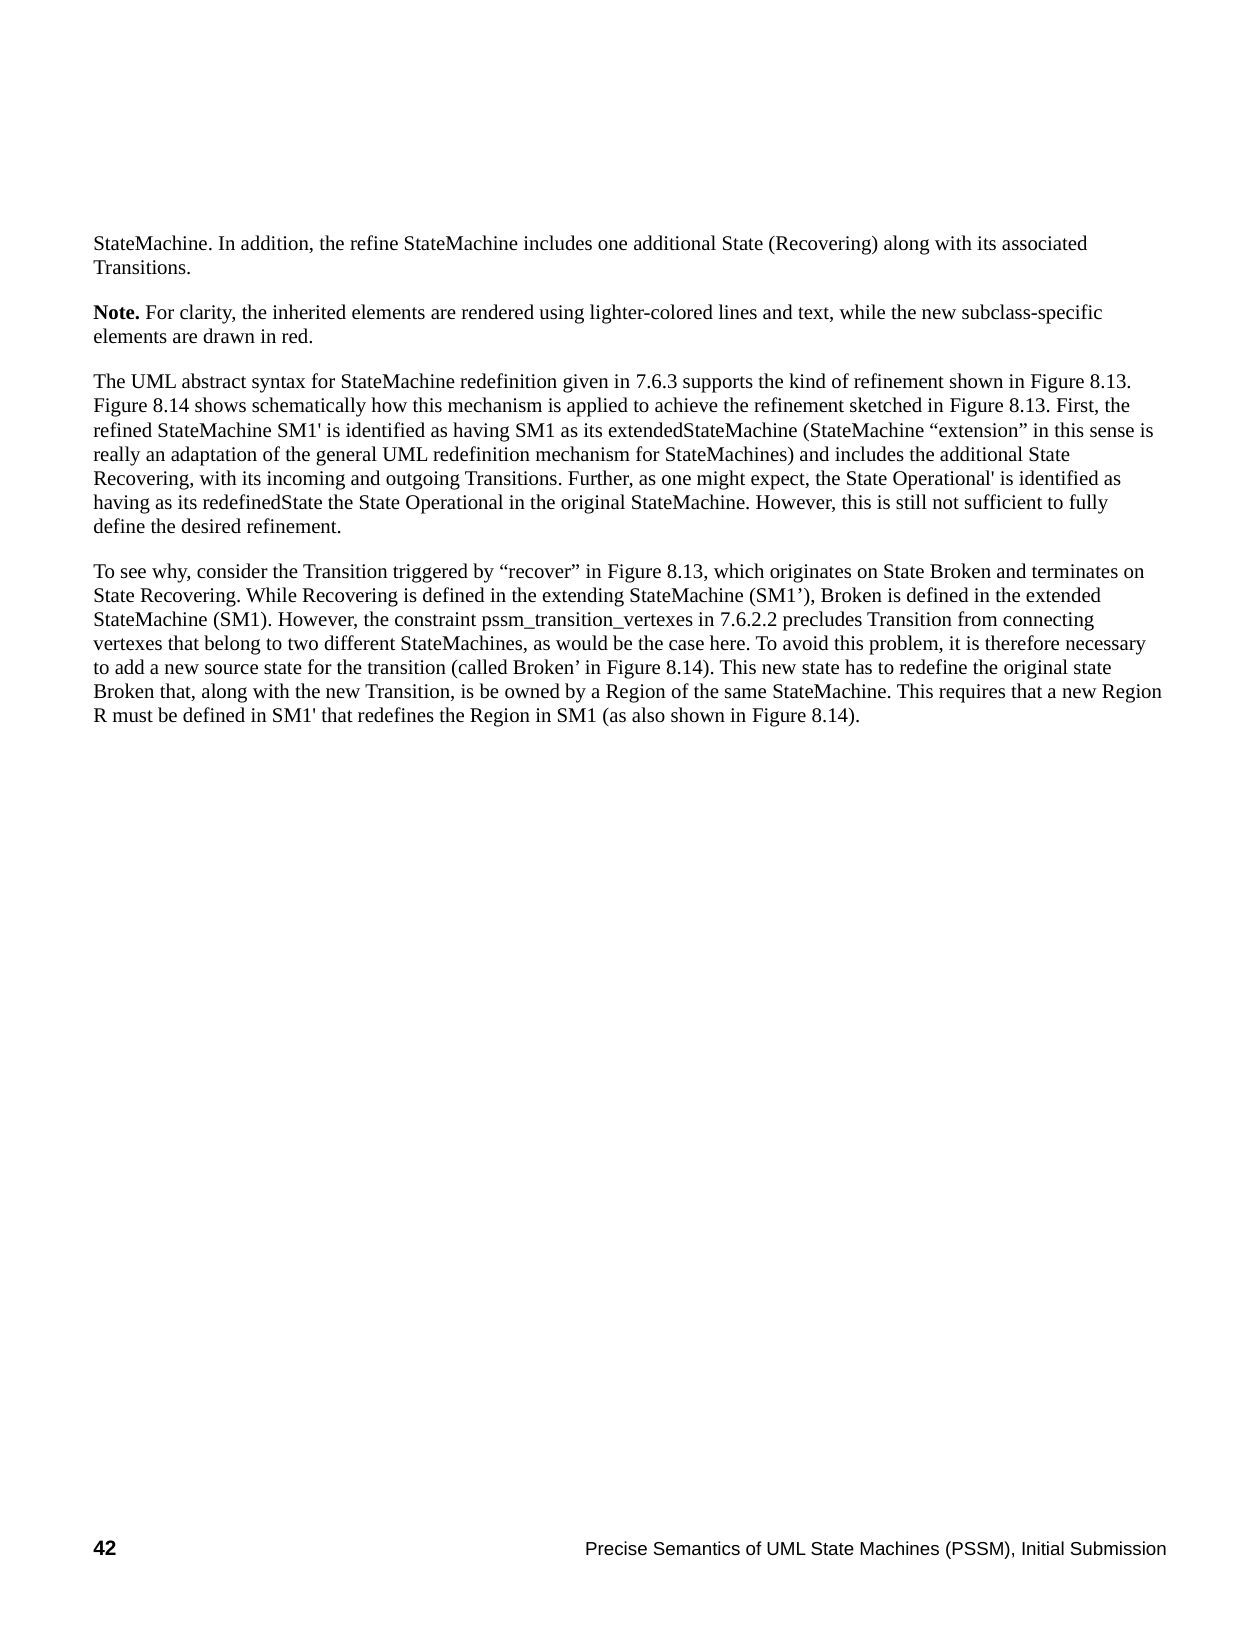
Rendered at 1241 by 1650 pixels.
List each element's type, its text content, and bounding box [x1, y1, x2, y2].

text To see why, consider the Transition triggered by “recover” in Figure 8.13, which originates on State Broken and terminates on State Recovering. While Recovering is defined in the extending StateMachine (SM1’), Broken is defined in the extended StateMachine (SM1). However, the constraint pssm_transition_vertexes in 7.6.2.2 precludes Transition from connecting vertexes that belong to two different StateMachines, as would be the case here. To avoid this problem, it is therefore necessary to add a new source state for the transition (called Broken’ in Figure 8.14). This new state has to redefine the original state Broken that, along with the new Transition, is be owned by a Region of the same StateMachine. This requires that a new Region R must be defined in SM1' that redefines the Region in SM1 (as also shown in Figure 8.14). [93, 559, 1164, 727]
text The UML abstract syntax for StateMachine redefinition given in 7.6.3 supports the kind of refinement shown in Figure 8.13. Figure 8.14 shows schematically how this mechanism is applied to achieve the refinement sketched in Figure 8.13. First, the refined StateMachine SM1' is identified as having SM1 as its extendedStateMachine (StateMachine “extension” in this sense is really an adaptation of the general UML redefinition mechanism for StateMachines) and includes the additional State Recovering, with its incoming and outgoing Transitions. Further, as one might expect, the State Operational' is identified as having as its redefinedState the State Operational in the original StateMachine. However, this is still not sufficient to fully define the desired refinement. [93, 369, 1164, 538]
text Note. For clarity, the inherited elements are rendered using lighter-colored lines and text, while the new subclass-specific elements are drawn in red. [93, 300, 1164, 348]
text StateMachine. In addition, the refine StateMachine includes one additional State (Recovering) along with its associated Transitions. [93, 231, 1164, 279]
